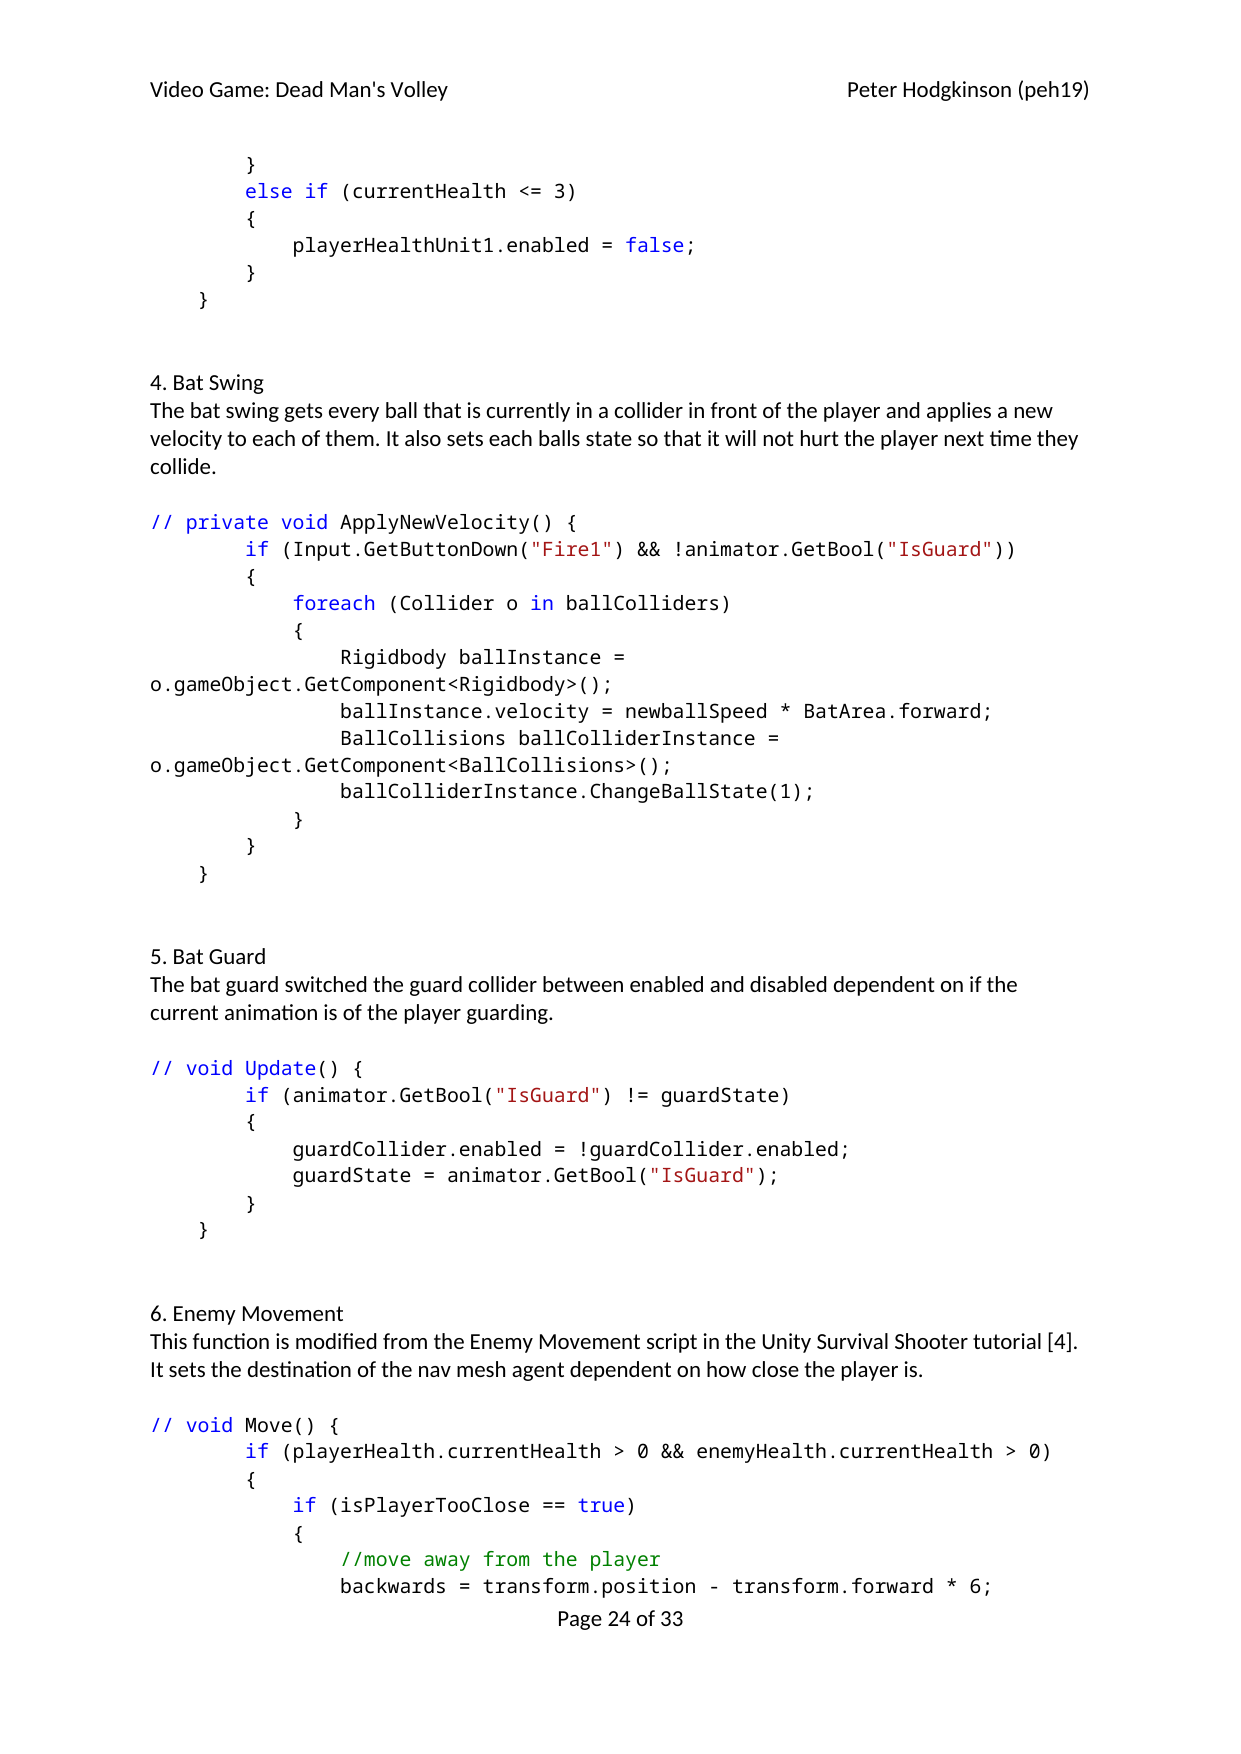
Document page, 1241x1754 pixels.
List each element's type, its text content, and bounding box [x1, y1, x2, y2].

text if (isPlayerTooClose == true) [150, 1492, 1090, 1519]
text // private void ApplyNewVelocity() { [150, 508, 1090, 535]
text } [150, 1216, 1090, 1243]
text foreach (Collider o in ballColliders) [150, 589, 1090, 616]
text } [150, 832, 1090, 859]
text else if (currentHealth <= 3) [150, 177, 1090, 204]
text if (animator.GetBool("IsGuard") != guardState) [150, 1081, 1090, 1108]
text { [150, 1519, 1090, 1546]
text The bat guard switched the guard collider between enabled and disabled dependent on if the current animation is of the player guarding. [150, 970, 1090, 1026]
text if (playerHealth.currentHealth > 0 && enemyHealth.currentHealth > 0) [150, 1438, 1090, 1465]
text This function is modified from the Enemy Movement script in the Unity Survival Shooter tutorial [4]. It sets the destination of the nav mesh agent dependent on how close the player is. [150, 1327, 1090, 1383]
text } [150, 859, 1090, 886]
text // void Move() { [150, 1411, 1090, 1438]
text 6. Enemy Movement [150, 1299, 1090, 1327]
text } [150, 805, 1090, 832]
text BallCollisions ballColliderInstance = o.gameObject.GetComponent<BallCollisions>(); [150, 724, 1090, 778]
text backwards = transform.position - transform.forward * 6; [150, 1573, 1090, 1600]
text 5. Bat Guard [150, 942, 1090, 970]
text // void Update() { [150, 1054, 1090, 1081]
text //move away from the player [150, 1546, 1090, 1573]
text { [150, 1108, 1090, 1135]
text Rigidbody ballInstance = o.gameObject.GetComponent<Rigidbody>(); [150, 643, 1090, 697]
text The bat swing gets every ball that is currently in a collider in front of the player and applies a new velocity to each of them. It also sets each balls state so that it will not hurt the player next time they collide. [150, 396, 1090, 480]
text guardState = animator.GetBool("IsGuard"); [150, 1162, 1090, 1189]
text { [150, 616, 1090, 643]
text { [150, 204, 1090, 231]
text 4. Bat Swing [150, 368, 1090, 396]
text guardCollider.enabled = !guardCollider.enabled; [150, 1135, 1090, 1162]
text } [150, 285, 1090, 312]
text if (Input.GetButtonDown("Fire1") && !animator.GetBool("IsGuard")) [150, 535, 1090, 562]
text } [150, 150, 1090, 177]
text { [150, 562, 1090, 589]
text ballInstance.velocity = newballSpeed * BatArea.forward; [150, 697, 1090, 724]
text playerHealthUnit1.enabled = false; [150, 231, 1090, 258]
text { [150, 1465, 1090, 1492]
text } [150, 258, 1090, 285]
text ballColliderInstance.ChangeBallState(1); [150, 778, 1090, 805]
text } [150, 1189, 1090, 1216]
